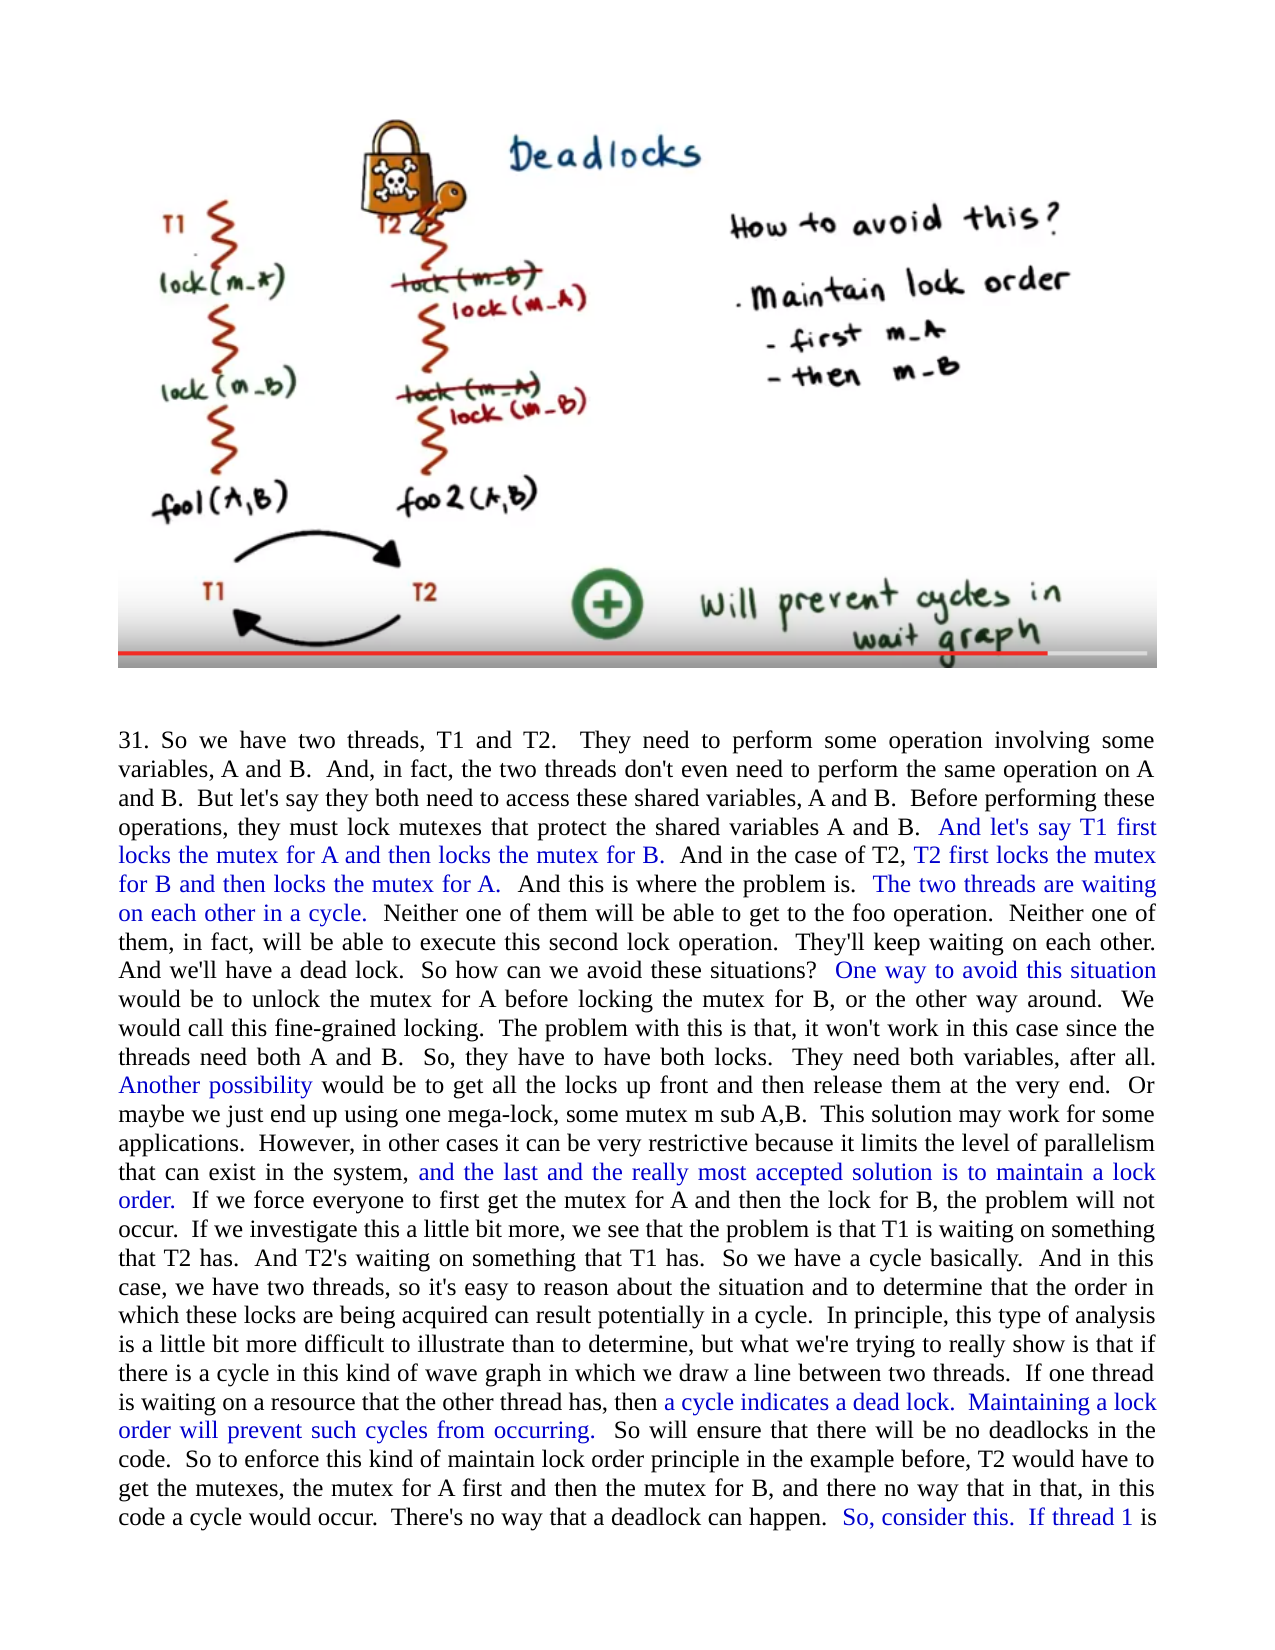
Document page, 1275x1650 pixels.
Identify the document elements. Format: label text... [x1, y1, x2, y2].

picture [118, 118, 1157, 668]
text 31. So we have two threads, T1 and T2. They need to perform some operation involving some variables, A and B. And, in fact, the two threads don't even need to perform the same operation on A and B. But let's say they both need to access these shared variables, A and B. Before performing these operations, they must lock mutexes that protect the shared variables A and B. And let's say T1 first locks the mutex for A and then locks the mutex for B. And in the case of T2, T2 first locks the mutex for B and then locks the mutex for A. And this is where the problem is. The two threads are waiting on each other in a cycle. Neither one of them will be able to get to the foo operation. Neither one of them, in fact, will be able to execute this second lock operation. They'll keep waiting on each other. And we'll have a dead lock. So how can we avoid these situations? One way to avoid this situation would be to unlock the mutex for A before locking the mutex for B, or the other way around. We would call this fine-grained locking. The problem with this is that, it won't work in this case since the threads need both A and B. So, they have to have both locks. They need both variables, after all. Another possibility would be to get all the locks up front and then release them at the very end. Or maybe we just end up using one mega-lock, some mutex m sub A,B. This solution may work for some applications. However, in other cases it can be very restrictive because it limits the level of parallelism that can exist in the system, and the last and the really most accepted solution is to maintain a lock order. If we force everyone to first get the mutex for A and then the lock for B, the problem will not occur. If we investigate this a little bit more, we see that the problem is that T1 is waiting on something that T2 has. And T2's waiting on something that T1 has. So we have a cycle basically. And in this case, we have two threads, so it's easy to reason about the situation and to determine that the order in which these locks are being acquired can result potentially in a cycle. In principle, this type of analysis is a little bit more difficult to illustrate than to determine, but what we're trying to really show is that if there is a cycle in this kind of wave graph in which we draw a line between two threads. If one thread is waiting on a resource that the other thread has, then a cycle indicates a dead lock. Maintaining a lock order will prevent such cycles from occurring. So will ensure that there will be no deadlocks in the code. So to enforce this kind of maintain lock order principle in the example before, T2 would have to get the mutexes, the mutex for A first and then the mutex for B, and there no way that in that, in this code a cycle would occur. There's no way that a deadlock can happen. So, consider this. If thread 1 is [118, 725, 1157, 1530]
